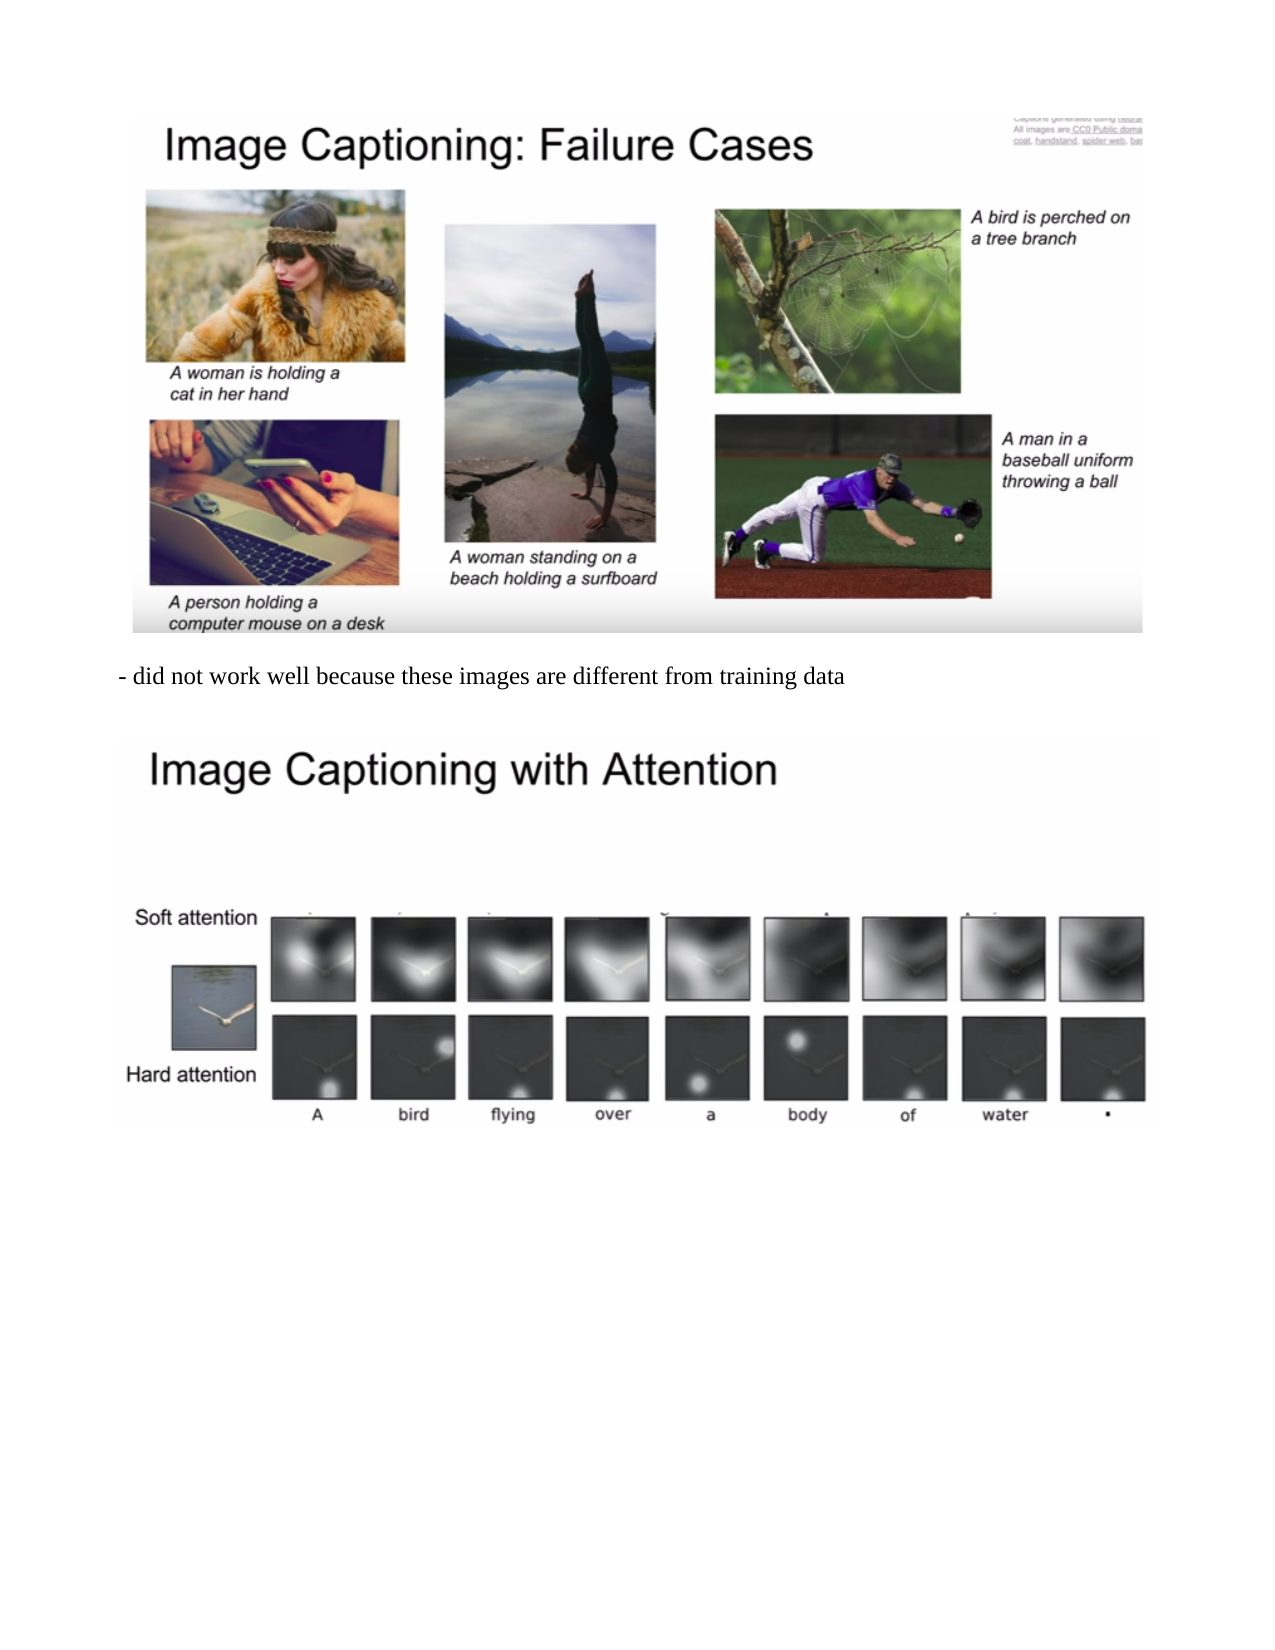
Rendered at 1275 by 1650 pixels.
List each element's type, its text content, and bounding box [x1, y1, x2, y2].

picture [118, 740, 1157, 1129]
picture [132, 118, 1143, 633]
text - did not work well because these images are different from training data [118, 661, 1157, 690]
